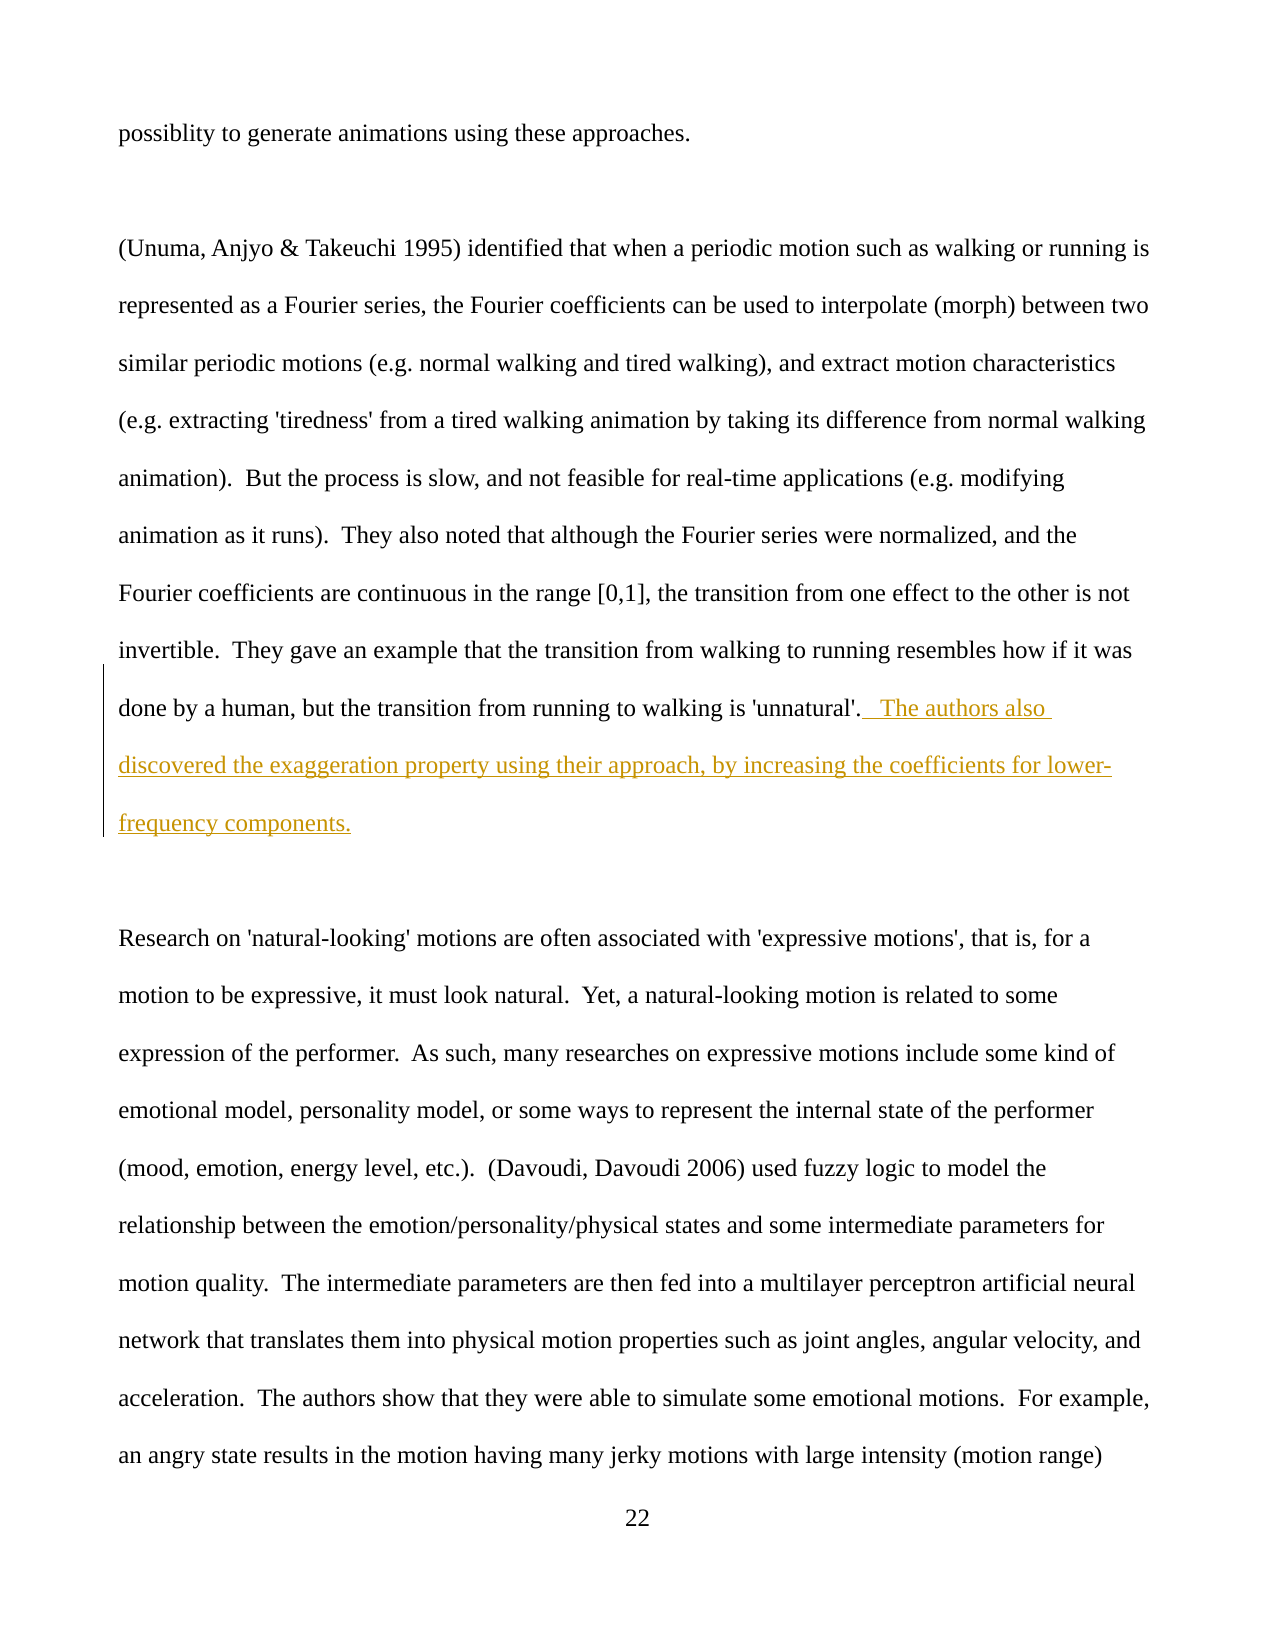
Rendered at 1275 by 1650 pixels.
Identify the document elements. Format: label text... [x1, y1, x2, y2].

text Research on 'natural-looking' motions are often associated with 'expressive motions', that is, for a motion to be expressive, it must look natural. Yet, a natural-looking motion is related to some expression of the performer. As such, many researches on expressive motions include some kind of emotional model, personality model, or some ways to represent the internal state of the performer (mood, emotion, energy level, etc.). (Davoudi, Davoudi 2006) used fuzzy logic to model the relationship between the emotion/personality/physical states and some intermediate parameters for motion quality. The intermediate parameters are then fed into a multilayer perceptron artificial neural network that translates them into physical motion properties such as joint angles, angular velocity, and acceleration. The authors show that they were able to simulate some emotional motions. For example, an angry state results in the motion having many jerky motions with large intensity (motion range) [118, 923, 1157, 1469]
text (Unuma, Anjyo & Takeuchi 1995) identified that when a periodic motion such as walking or running is represented as a Fourier series, the Fourier coefficients can be used to interpolate (morph) between two similar periodic motions (e.g. normal walking and tired walking), and extract motion characteristics (e.g. extracting 'tiredness' from a tired walking animation by taking its difference from normal walking animation). But the process is slow, and not feasible for real-time applications (e.g. modifying animation as it runs). They also noted that although the Fourier series were normalized, and the Fourier coefficients are continuous in the range [0,1], the transition from one effect to the other is not invertible. They gave an example that the transition from walking to running resembles how if it was done by a human, but the transition from running to walking is 'unnatural'. The authors also discovered the exaggeration property using their approach, by increasing the coefficients for lower-frequency components. [118, 233, 1157, 837]
text possiblity to generate animations using these approaches. [118, 118, 1157, 147]
